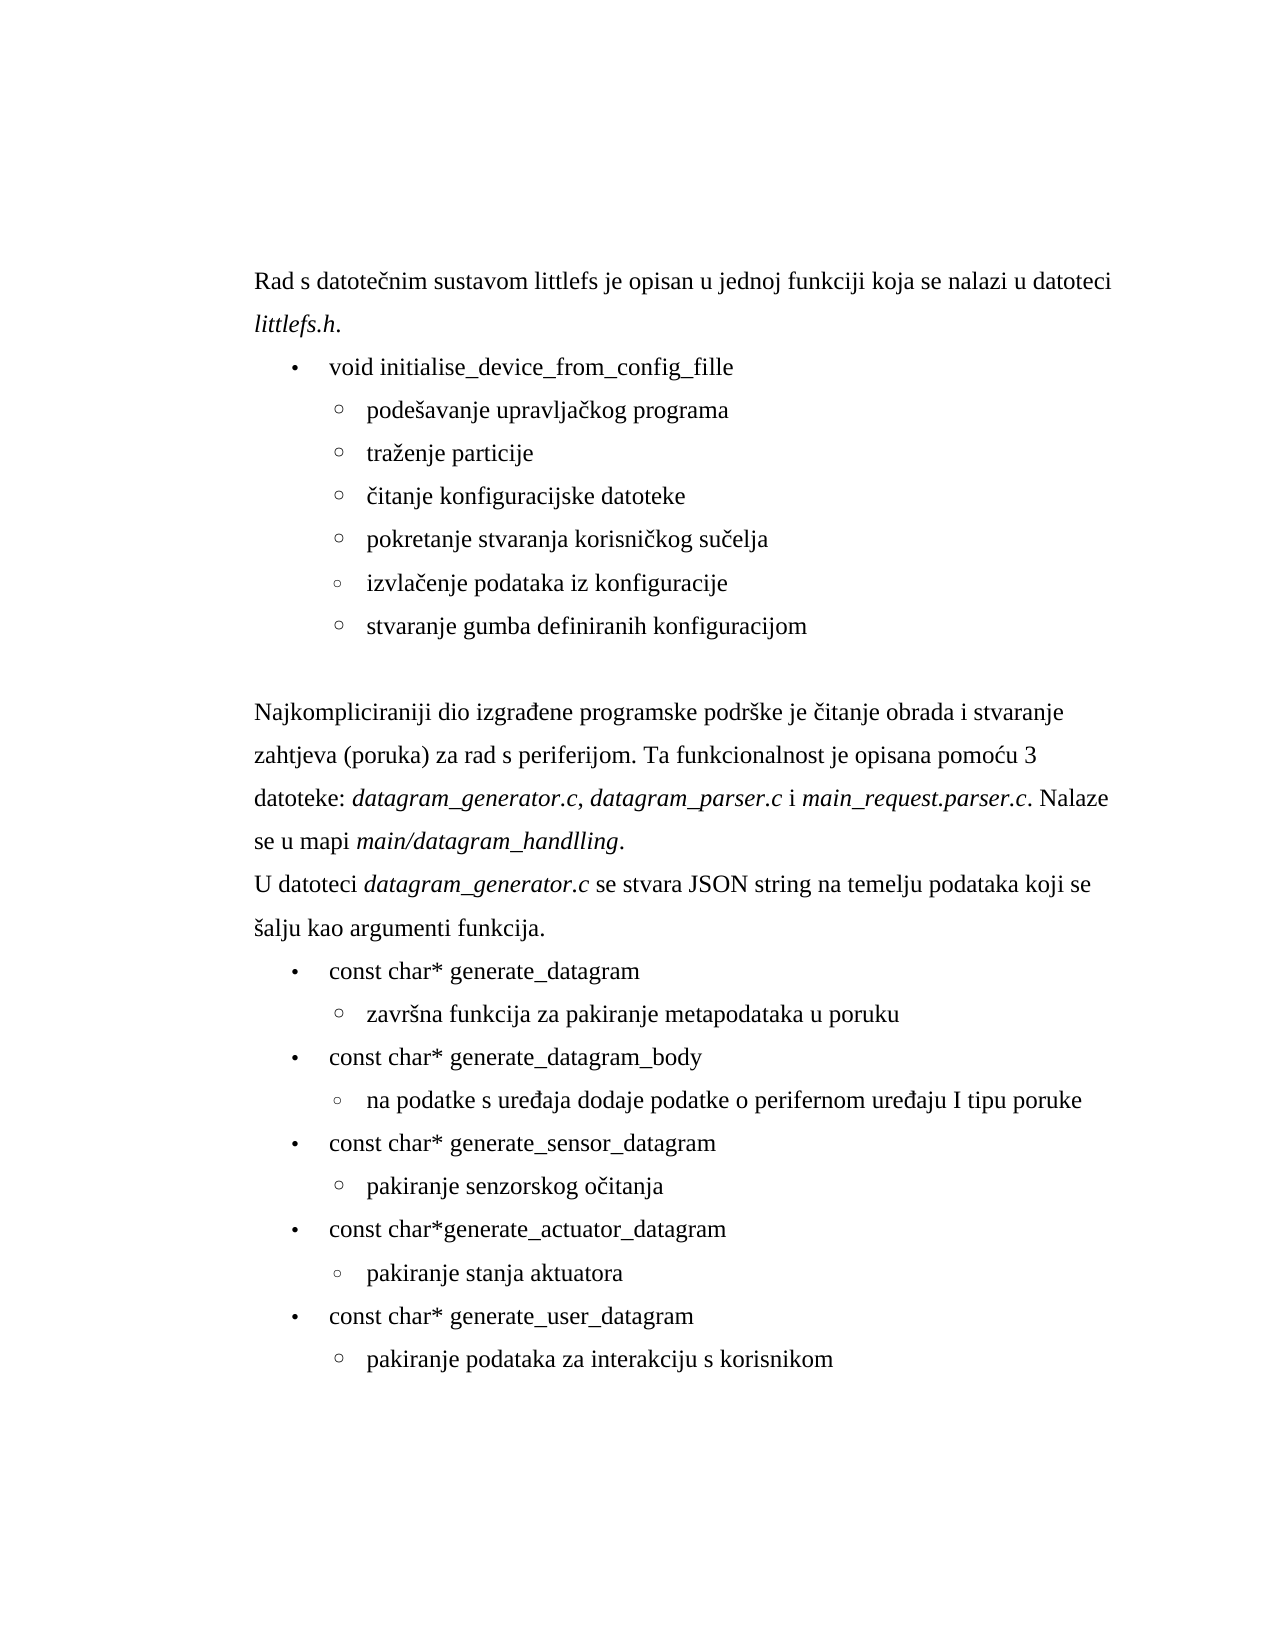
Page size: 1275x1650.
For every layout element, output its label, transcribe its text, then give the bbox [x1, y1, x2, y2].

list na podatke s uređaja dodaje podatke o perifernom uređaju I tipu poruke [329, 1085, 1127, 1114]
list stvaranje gumba definiranih konfiguracijom [329, 611, 1127, 639]
list pakiranje senzorskog očitanja [329, 1171, 1127, 1200]
list void initialise_device_from_config_fille [291, 352, 1127, 381]
list pakiranje podataka za interakciju s korisnikom [329, 1344, 1127, 1373]
list const char* generate_datagram [291, 956, 1127, 984]
list const char*generate_actuator_datagram [291, 1214, 1127, 1243]
list const char* generate_sensor_datagram [291, 1128, 1127, 1157]
text Rad s datotečnim sustavom littlefs je opisan u jednoj funkciji koja se nalazi u datoteci littlefs.h. [254, 266, 1127, 338]
list traženje particije [329, 438, 1127, 467]
list podešavanje upravljačkog programa [329, 395, 1127, 424]
list const char* generate_user_datagram [291, 1301, 1127, 1329]
list const char* generate_datagram_body [291, 1042, 1127, 1071]
text U datoteci datagram_generator.c se stvara JSON string na temelju podataka koji se šalju kao argumenti funkcija. [254, 869, 1127, 941]
list pokretanje stvaranja korisničkog sučelja [329, 524, 1127, 553]
list završna funkcija za pakiranje metapodataka u poruku [329, 999, 1127, 1028]
list izvlačenje podataka iz konfiguracije [329, 568, 1127, 596]
list čitanje konfiguracijske datoteke [329, 481, 1127, 510]
text Najkompliciraniji dio izgrađene programske podrške je čitanje obrada i stvaranje zahtjeva (poruka) za rad s periferijom. Ta funkcionalnost je opisana pomoću 3 datoteke: datagram_generator.c, datagram_parser.c i main_request.parser.c. Nalaze se u mapi main/datagram_handlling. [254, 697, 1127, 855]
list pakiranje stanja aktuatora [329, 1258, 1127, 1286]
